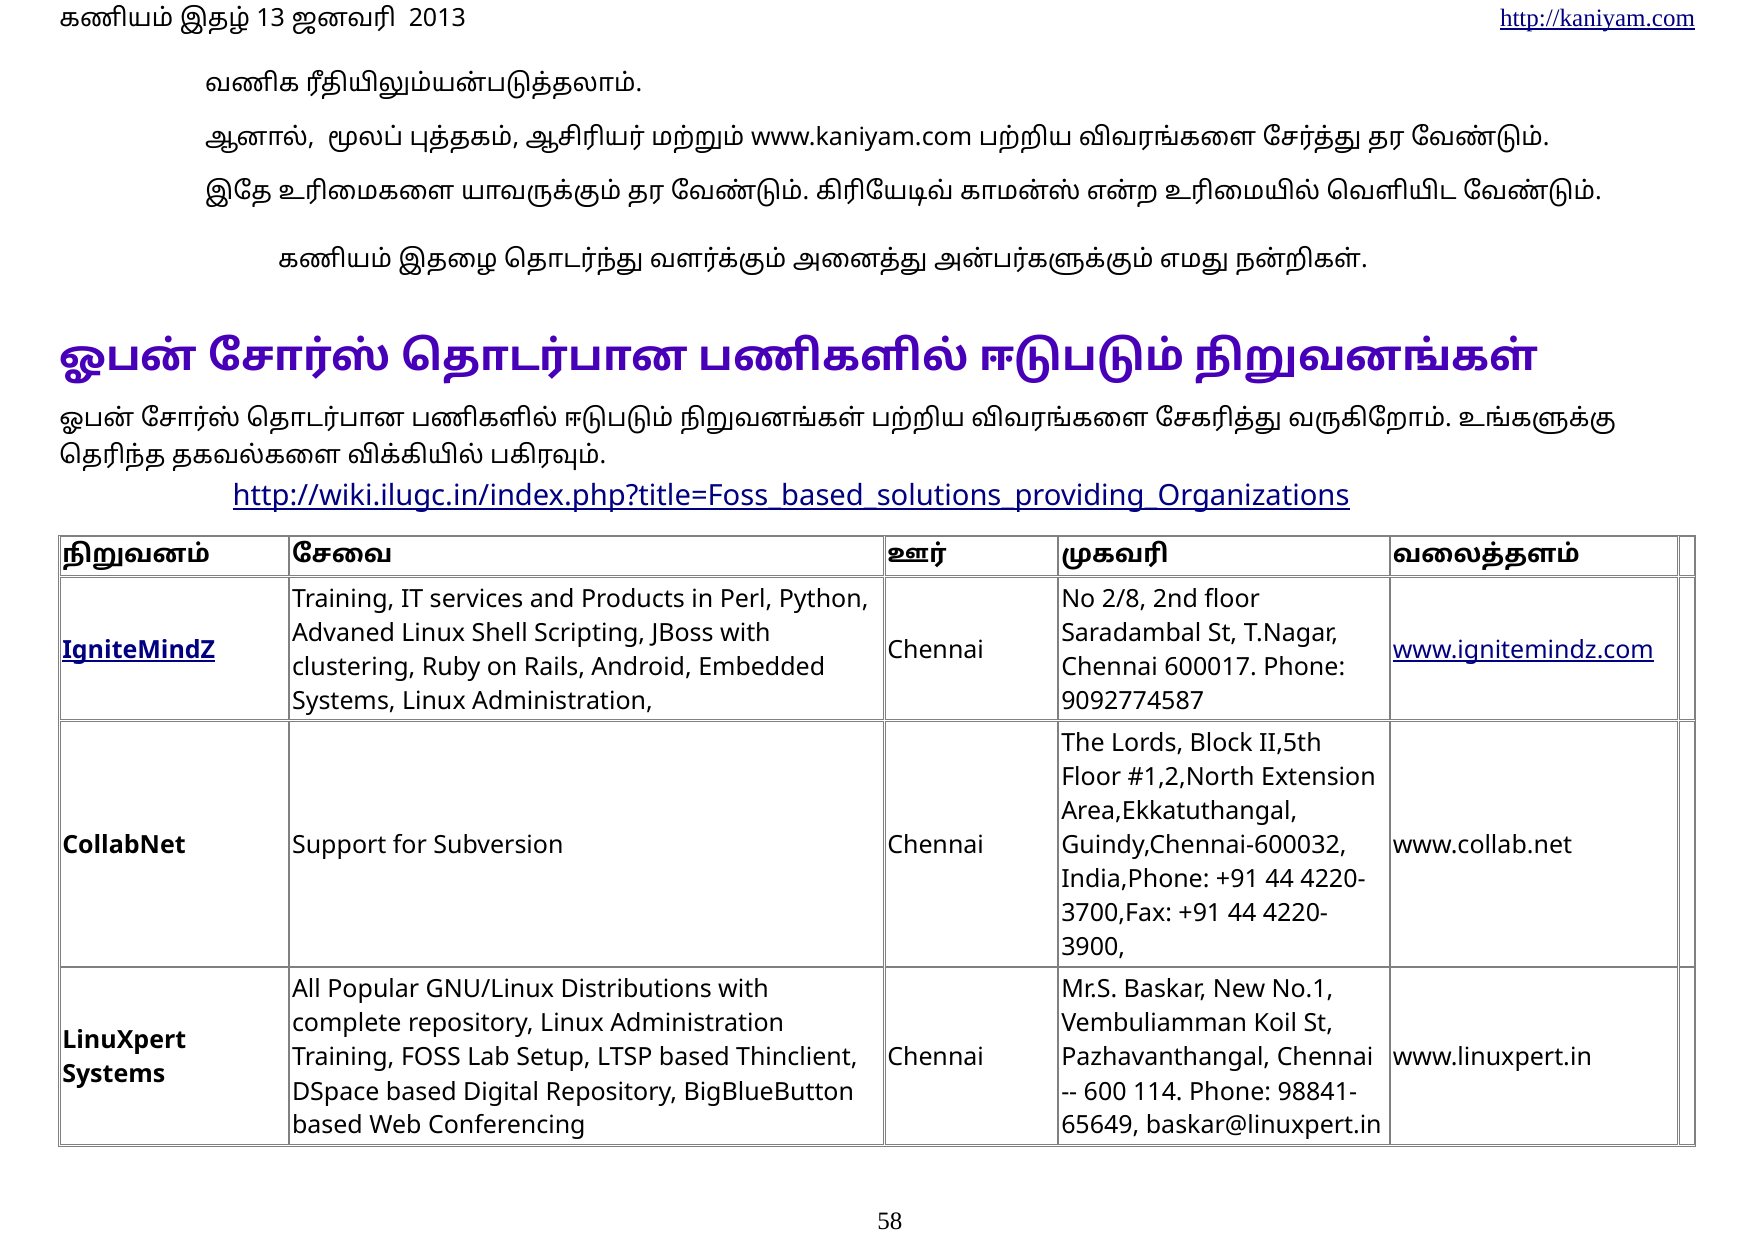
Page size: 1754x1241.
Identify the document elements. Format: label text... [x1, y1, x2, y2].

table_cell IgniteMindZ [61, 578, 288, 719]
table_cell CollabNet [61, 722, 288, 966]
table_header ஊர் [886, 537, 1057, 575]
table_cell Training, IT services and Products in Perl, Python, Advaned Linux Shell Scripting, JBoss with clustering, Ruby on Rails, Android, Embedded Systems, Linux Administration, [290, 578, 883, 719]
table_cell Chennai [886, 722, 1057, 966]
table_cell www.ignitemindz.com [1391, 578, 1677, 719]
text http://wiki.ilugc.in/index.php?title=Foss_based_solutions_providing_Organizations [232, 474, 1695, 514]
table_cell Chennai [886, 968, 1057, 1144]
text ஓபன் சோர்ஸ் தொடர்பான பணிகளில் ஈடுபடும் நிறுவனங்கள் பற்றிய விவரங்களை சேகரித்து வருகிறோம். உங்களுக்கு தெரிந்த தகவல்களை விக்கியில் பகிரவும். [59, 400, 1695, 474]
table_cell LinuXpert Systems [61, 968, 288, 1144]
table_cell [1680, 722, 1694, 966]
table_cell Support for Subversion [290, 722, 883, 966]
table_header நிறுவனம் [61, 537, 288, 575]
table_cell The Lords, Block II,5th Floor #1,2,North Extension Area,Ekkatuthangal, Guindy,Chennai-600032, India,Phone: +91 44 4220-3700,Fax: +91 44 4220-3900, [1059, 722, 1389, 966]
table_cell [1680, 968, 1694, 1144]
table_cell www.collab.net [1391, 722, 1677, 966]
text வணிக ரீதியிலும்யன்படுத்தலாம். ஆனால், மூலப் புத்தகம், ஆசிரியர் மற்றும் www.kaniyam.com பற்றிய விவரங்களை சேர்த்து தர வேண்டும். இதே உரிமைகளை யாவருக்கும் தர வேண்டும். கிரியேடிவ் காமன்ஸ் என்ற உரிமையில் வெளியிட வேண்டும். [205, 64, 1695, 209]
table_header வலைத்தளம் [1391, 537, 1677, 575]
table_cell [1680, 578, 1694, 719]
table_header சேவை [290, 537, 883, 575]
subtitle ஓபன் சோர்ஸ் தொடர்பான பணிகளில் ஈடுபடும் நிறுவனங்கள் [59, 333, 1695, 387]
table_cell All Popular GNU/Linux Distributions with complete repository, Linux Administration Training, FOSS Lab Setup, LTSP based Thinclient, DSpace based Digital Repository, BigBlueButton based Web Conferencing [290, 968, 883, 1144]
text கணியம் இதழை தொடர்ந்து வளர்க்கும் அனைத்து அன்பர்களுக்கும் எமது நன்றிகள். [205, 240, 1695, 277]
table_header முகவரி [1059, 537, 1389, 575]
table_cell Mr.S. Baskar, New No.1, Vembuliamman Koil St, Pazhavanthangal, Chennai -- 600 114. Phone: 98841-65649, baskar@linuxpert.in [1059, 968, 1389, 1144]
table_cell Chennai [886, 578, 1057, 719]
table_cell www.linuxpert.in [1391, 968, 1677, 1144]
table_header [1680, 537, 1694, 575]
table_cell No 2/8, 2nd floor Saradambal St, T.Nagar, Chennai 600017. Phone: 9092774587 [1059, 578, 1389, 719]
